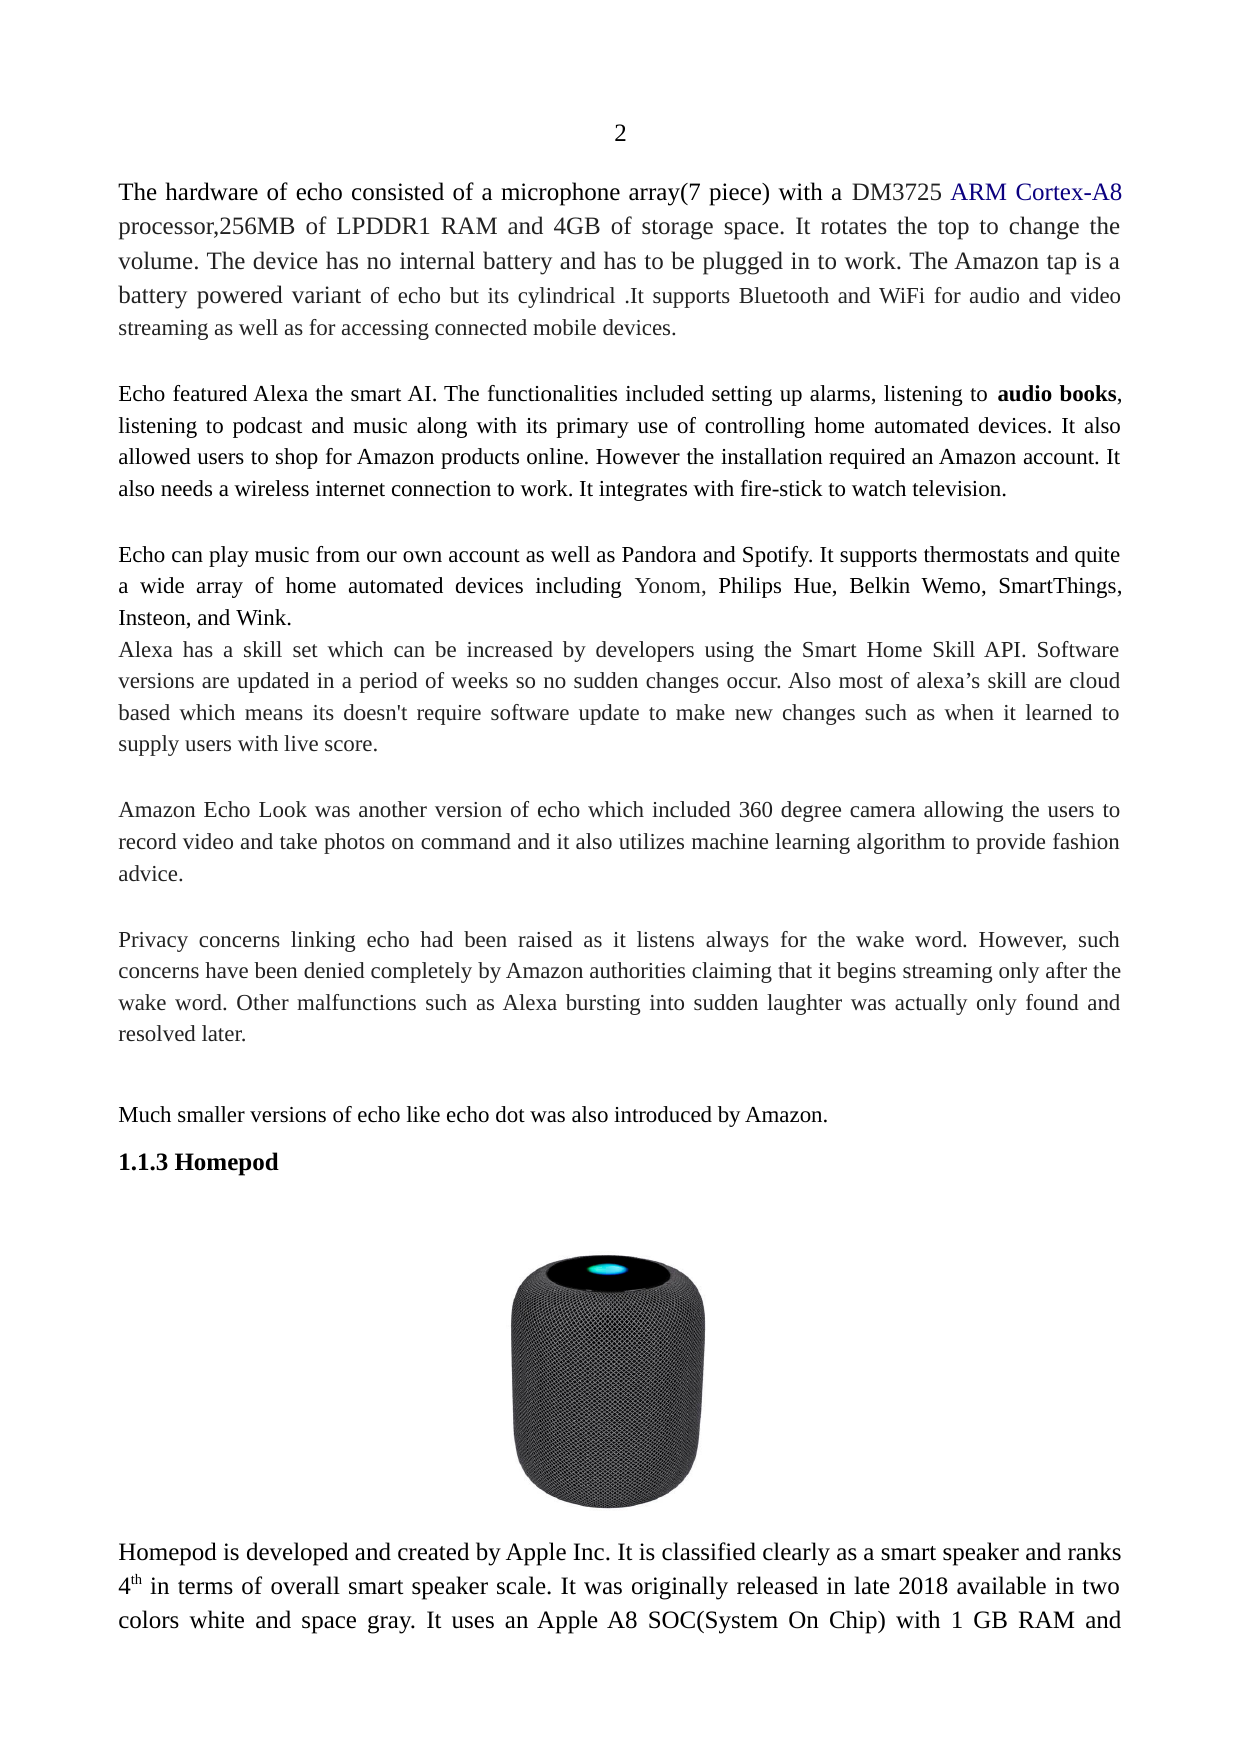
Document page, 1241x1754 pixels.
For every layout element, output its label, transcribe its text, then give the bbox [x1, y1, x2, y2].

text Echo featured Alexa the smart AI. The functionalities included setting up alarms, listening to audio books, listening to podcast and music along with its primary use of controlling home automated devices. It also allowed users to shop for Amazon products online. However the installation required an Amazon account. It also needs a wireless internet connection to work. It integrates with fire-stick to watch television. [118, 380, 1122, 501]
text Much smaller versions of echo like echo dot was also introduced by Amazon. [118, 1101, 1122, 1127]
picture [394, 1238, 821, 1525]
text Echo can play music from our own account as well as Pandora and Spotify. It supports thermostats and quite a wide array of home automated devices including Yonom, Philips Hue, Belkin Wemo, SmartThings, Insteon, and Wink. [118, 541, 1122, 631]
text 1.1.3 Homepod [118, 1147, 1122, 1176]
text Alexa has a skill set which can be increased by developers using the Smart Home Skill API. Software versions are updated in a period of weeks so no sudden changes occur. Also most of alexa’s skill are cloud based which means its doesn't require software update to make new changes such as when it learned to supply users with live score. [118, 636, 1122, 757]
text Homepod is developed and created by Apple Inc. It is classified clearly as a smart speaker and ranks 4th in terms of overall smart speaker scale. It was originally released in late 2018 available in two colors white and space gray. It uses an Apple A8 SOC(System On Chip) with 1 GB RAM and [118, 1537, 1122, 1634]
text Privacy concerns linking echo had been raised as it listens always for the wake word. However, such concerns have been denied completely by Amazon authorities claiming that it begins streaming only after the wake word. Other malfunctions such as Alexa bursting into sudden laughter was actually only found and resolved later. [118, 926, 1122, 1047]
text The hardware of echo consisted of a microphone array(7 piece) with a DM3725 ARM Cortex-A8 processor,256MB of LPDDR1 RAM and 4GB of storage space. It rotates the top to change the volume. The device has no internal battery and has to be plugged in to work. The Amazon tap is a battery powered variant of echo but its cylindrical .It supports Bluetooth and WiFi for audio and video streaming as well as for accessing connected mobile devices. [118, 177, 1122, 341]
text Amazon Echo Look was another version of echo which included 360 degree camera allowing the users to record video and take photos on command and it also utilizes machine learning algorithm to provide fashion advice. [118, 796, 1122, 886]
